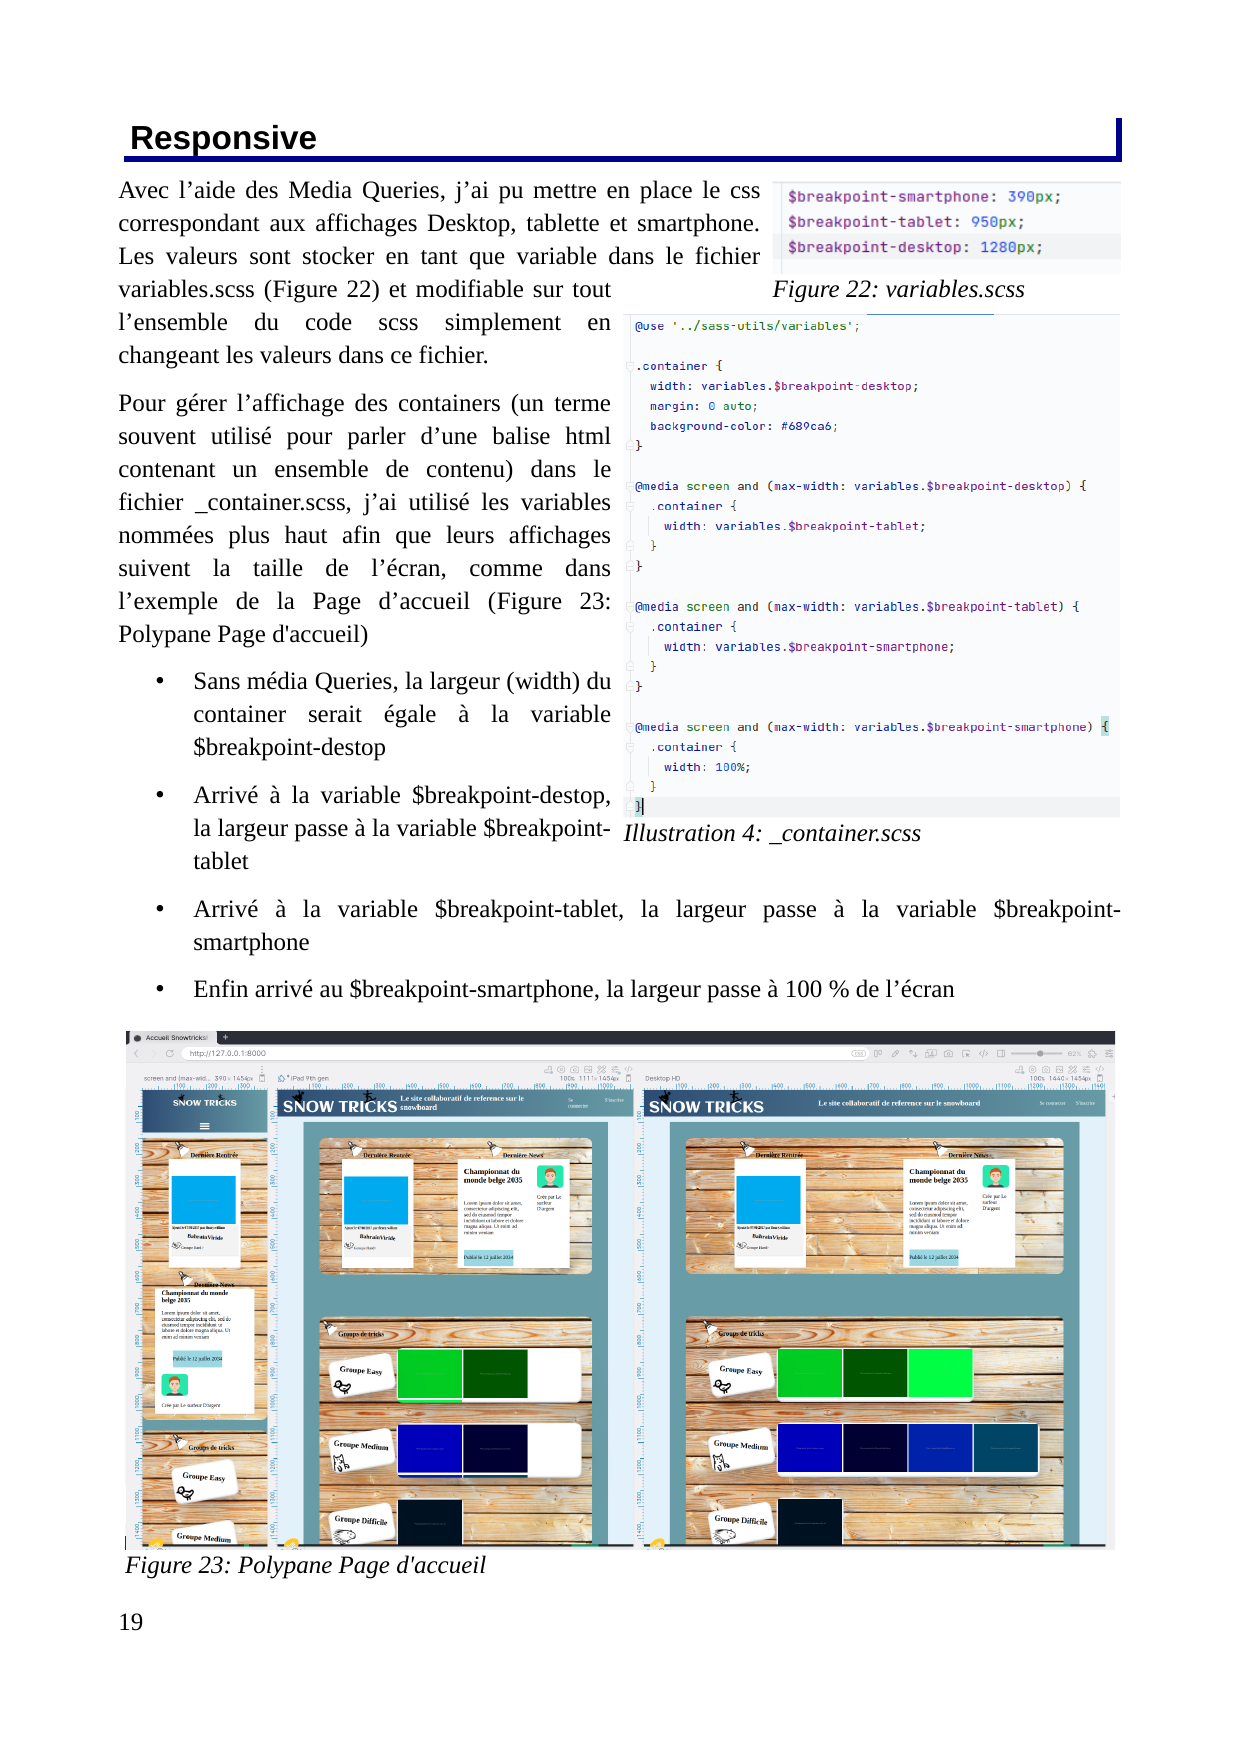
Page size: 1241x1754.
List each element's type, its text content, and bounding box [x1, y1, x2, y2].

list Arrivé à la variable $breakpoint-destop, la largeur passe à la variable $breakpoint-tablet [156, 780, 1122, 875]
picture [772, 181, 1121, 274]
subtitle Responsive [118, 118, 1116, 157]
list Figure 23: Polypane Page d'accueil [125, 1550, 1115, 1579]
text Avec l’aide des Media Queries, j’ai pu mettre en place le css correspondant aux affichages Desktop, tablette et smartphone. Les valeurs sont stocker en tant que variable dans le fichier variables.scss (Figure 22) et modifiable sur tout l’ensemble du code scss simplement en changeant les valeurs dans ce fichier. [118, 169, 1122, 369]
text Figure 22: variables.scss [772, 274, 1121, 302]
picture [623, 314, 1120, 818]
list Sans média Queries, la largeur (width) du container serait égale à la variable $breakpoint-destop [156, 666, 623, 761]
picture [125, 1031, 1116, 1550]
text Illustration 4: _container.scss [623, 818, 1120, 846]
text Pour gérer l’affichage des containers (un terme souvent utilisé pour parler d’une balise html contenant un ensemble de contenu) dans le fichier _container.scss, j’ai utilisé les variables nommées plus haut afin que leurs affichages suivent la taille de l’écran, comme dans l’exemple de la Page d’accueil (Figure 23: Polypane Page d'accueil) [118, 388, 623, 648]
list Enfin arrivé au $breakpoint-smartphone, la largeur passe à 100 % de l’écran [156, 974, 1122, 1003]
list Arrivé à la variable $breakpoint-tablet, la largeur passe à la variable $breakpoint-smartphone [156, 894, 1122, 956]
